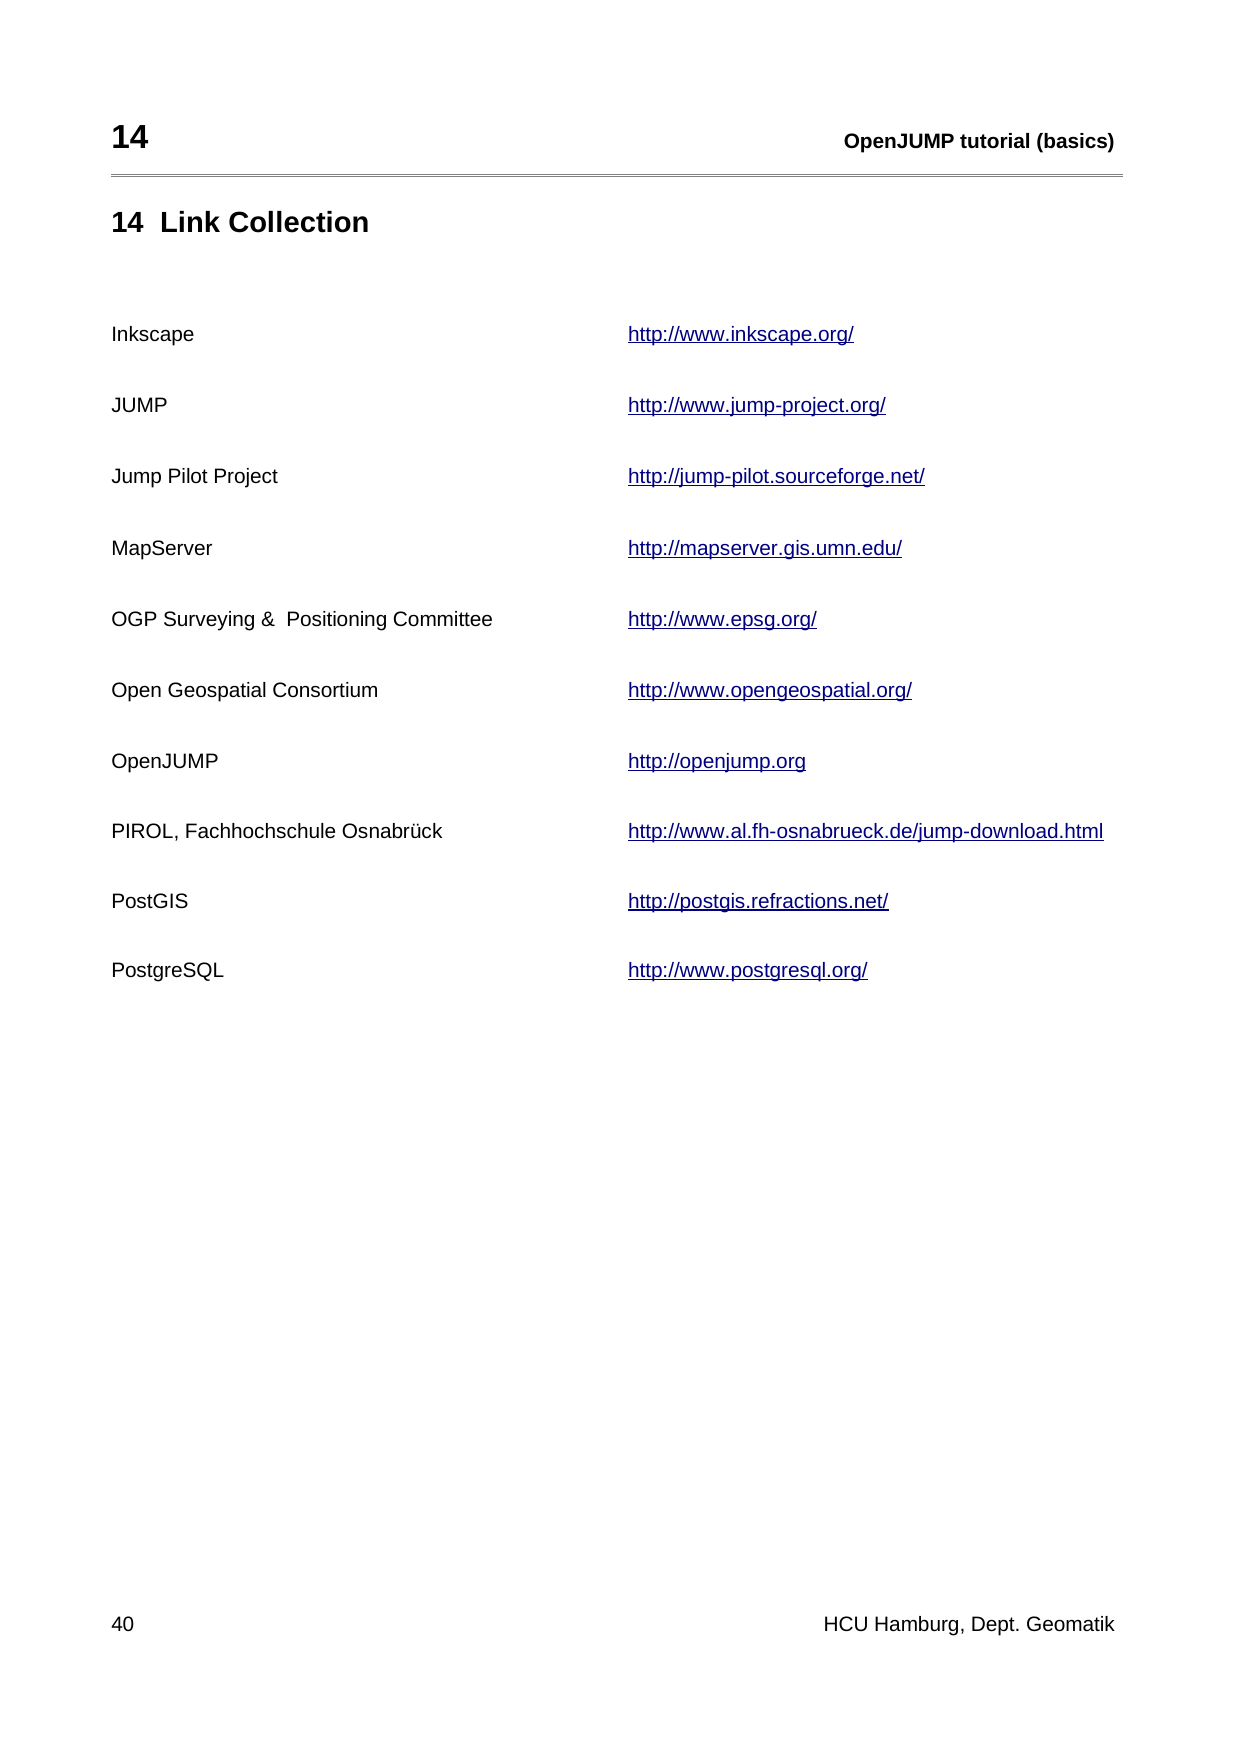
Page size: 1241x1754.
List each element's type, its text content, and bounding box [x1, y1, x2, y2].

text Jump Pilot Project http://jump-pilot.sourceforge.net/ [111, 465, 1123, 488]
text OpenJUMP http://openjump.org [111, 750, 1123, 773]
text JUMP http://www.jump-project.org/ [111, 394, 1123, 417]
text PIROL, Fachhochschule Osnabrück http://www.al.fh-osnabrueck.de/jump-download.html [111, 820, 1123, 843]
subtitle Link Collection [111, 206, 1123, 238]
text PostgreSQL http://www.postgresql.org/ [111, 959, 1123, 982]
text PostGIS http://postgis.refractions.net/ [111, 889, 1123, 912]
text Inkscape http://www.inkscape.org/ [111, 322, 1123, 346]
text OGP Surveying & Positioning Committee http://www.epsg.org/ [111, 608, 1123, 631]
text Open Geospatial Consortium http://www.opengeospatial.org/ [111, 679, 1123, 702]
text MapServer http://mapserver.gis.umn.edu/ [111, 537, 1123, 560]
